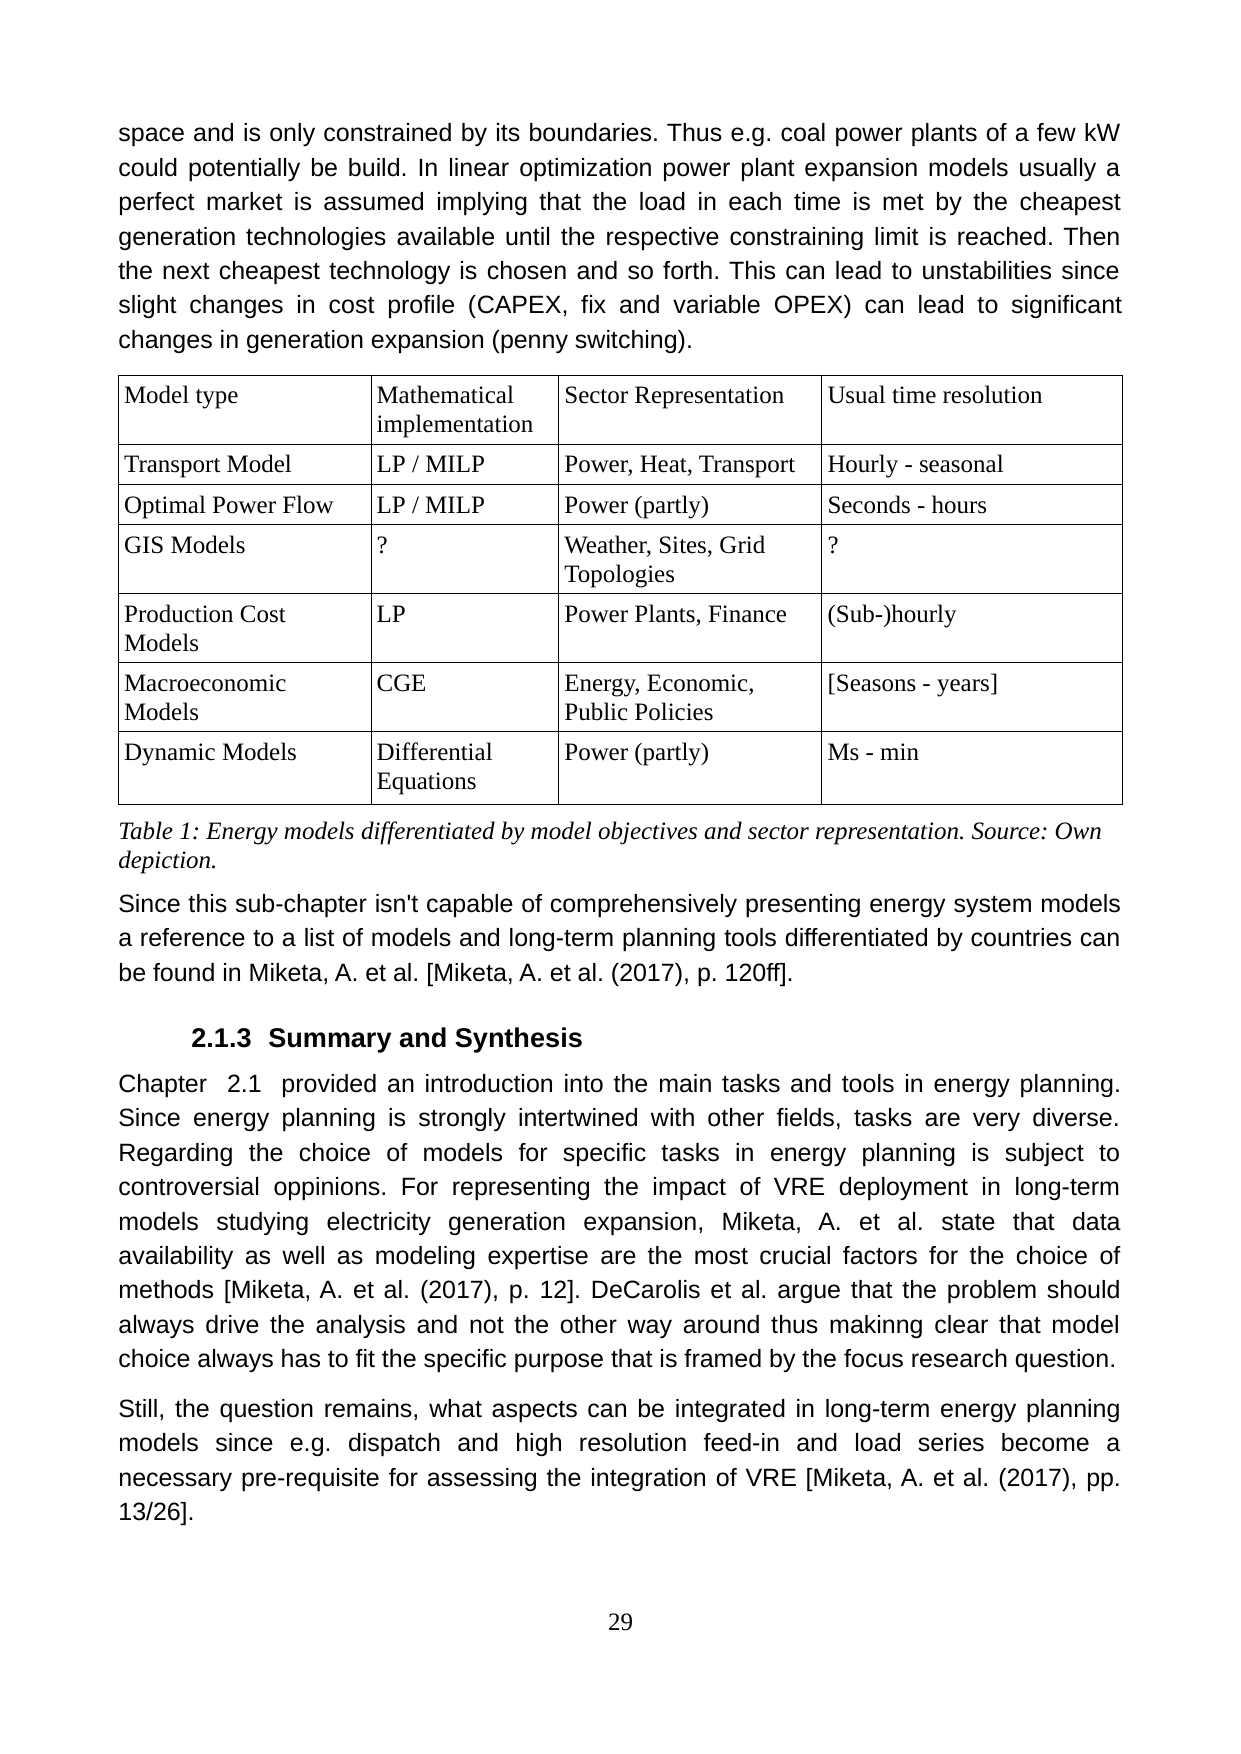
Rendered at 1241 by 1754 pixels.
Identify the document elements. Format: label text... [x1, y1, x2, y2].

table_cell ? [822, 525, 1122, 593]
text Table 1: Energy models differentiated by model objectives and sector representation. Source: Own depiction. [118, 816, 1122, 874]
text Still, the question remains, what aspects can be integrated in long-term energy planning models since e.g. dispatch and high resolution feed-in and load series become a necessary pre-requisite for assessing the integration of VRE [Miketa, A. et al. (2017), pp. 13/26]. [118, 1394, 1122, 1526]
text space and is only constrained by its boundaries. Thus e.g. coal power plants of a few kW could potentially be build. In linear optimization power plant expansion models usually a perfect market is assumed implying that the load in each time is met by the cheapest generation technologies available until the respective constraining limit is reached. Then the next cheapest technology is chosen and so forth. This can lead to unstabilities since slight changes in cost profile (CAPEX, fix and variable OPEX) can lead to significant changes in generation expansion (penny switching). [118, 118, 1122, 354]
table_cell Power Plants, Finance [559, 594, 821, 662]
table_cell Power (partly) [559, 732, 821, 804]
table_cell LP / MILP [372, 445, 558, 484]
table_cell Dynamic Models [119, 732, 371, 804]
table_cell LP [372, 594, 558, 662]
table_header Sector Representation [559, 376, 821, 443]
table_cell CGE [372, 663, 558, 731]
table_cell Production Cost Models [119, 594, 371, 662]
table_cell Macroeconomic Models [119, 663, 371, 731]
table_cell Power, Heat, Transport [559, 445, 821, 484]
table_header Model type [119, 376, 371, 443]
table_cell LP / MILP [372, 485, 558, 524]
text Chapter 2.1 provided an introduction into the main tasks and tools in energy planning. Since energy planning is strongly intertwined with other fields, tasks are very diverse. Regarding the choice of models for specific tasks in energy planning is subject to controversial oppinions. For representing the impact of VRE deployment in long-term models studying electricity generation expansion, Miketa, A. et al. state that data availability as well as modeling expertise are the most crucial factors for the choice of methods [Miketa, A. et al. (2017), p. 12]. DeCarolis et al. argue that the problem should always drive the analysis and not the other way around thus makinng clear that model choice always has to fit the specific purpose that is framed by the focus research question. [118, 1069, 1122, 1373]
table_cell Transport Model [119, 445, 371, 484]
table_cell [Seasons - years] [822, 663, 1122, 731]
table_header Usual time resolution [822, 376, 1122, 443]
table_cell Weather, Sites, Grid Topologies [559, 525, 821, 593]
table_cell Seconds - hours [822, 485, 1122, 524]
table_cell Optimal Power Flow [119, 485, 371, 524]
table_cell Energy, Economic, Public Policies [559, 663, 821, 731]
table_cell ? [372, 525, 558, 593]
table_cell GIS Models [119, 525, 371, 593]
table_cell (Sub-)hourly [822, 594, 1122, 662]
text Since this sub-chapter isn't capable of comprehensively presenting energy system models a reference to a list of models and long-term planning tools differentiated by countries can be found in Miketa, A. et al. [Miketa, A. et al. (2017), p. 120ff]. [118, 889, 1122, 987]
table_cell Differential Equations [372, 732, 558, 804]
subtitle Summary and Synthesis [184, 1022, 1122, 1054]
table_cell Hourly - seasonal [822, 445, 1122, 484]
table_cell Power (partly) [559, 485, 821, 524]
table_cell Ms - min [822, 732, 1122, 804]
table_header Mathematical implementation [372, 376, 558, 443]
